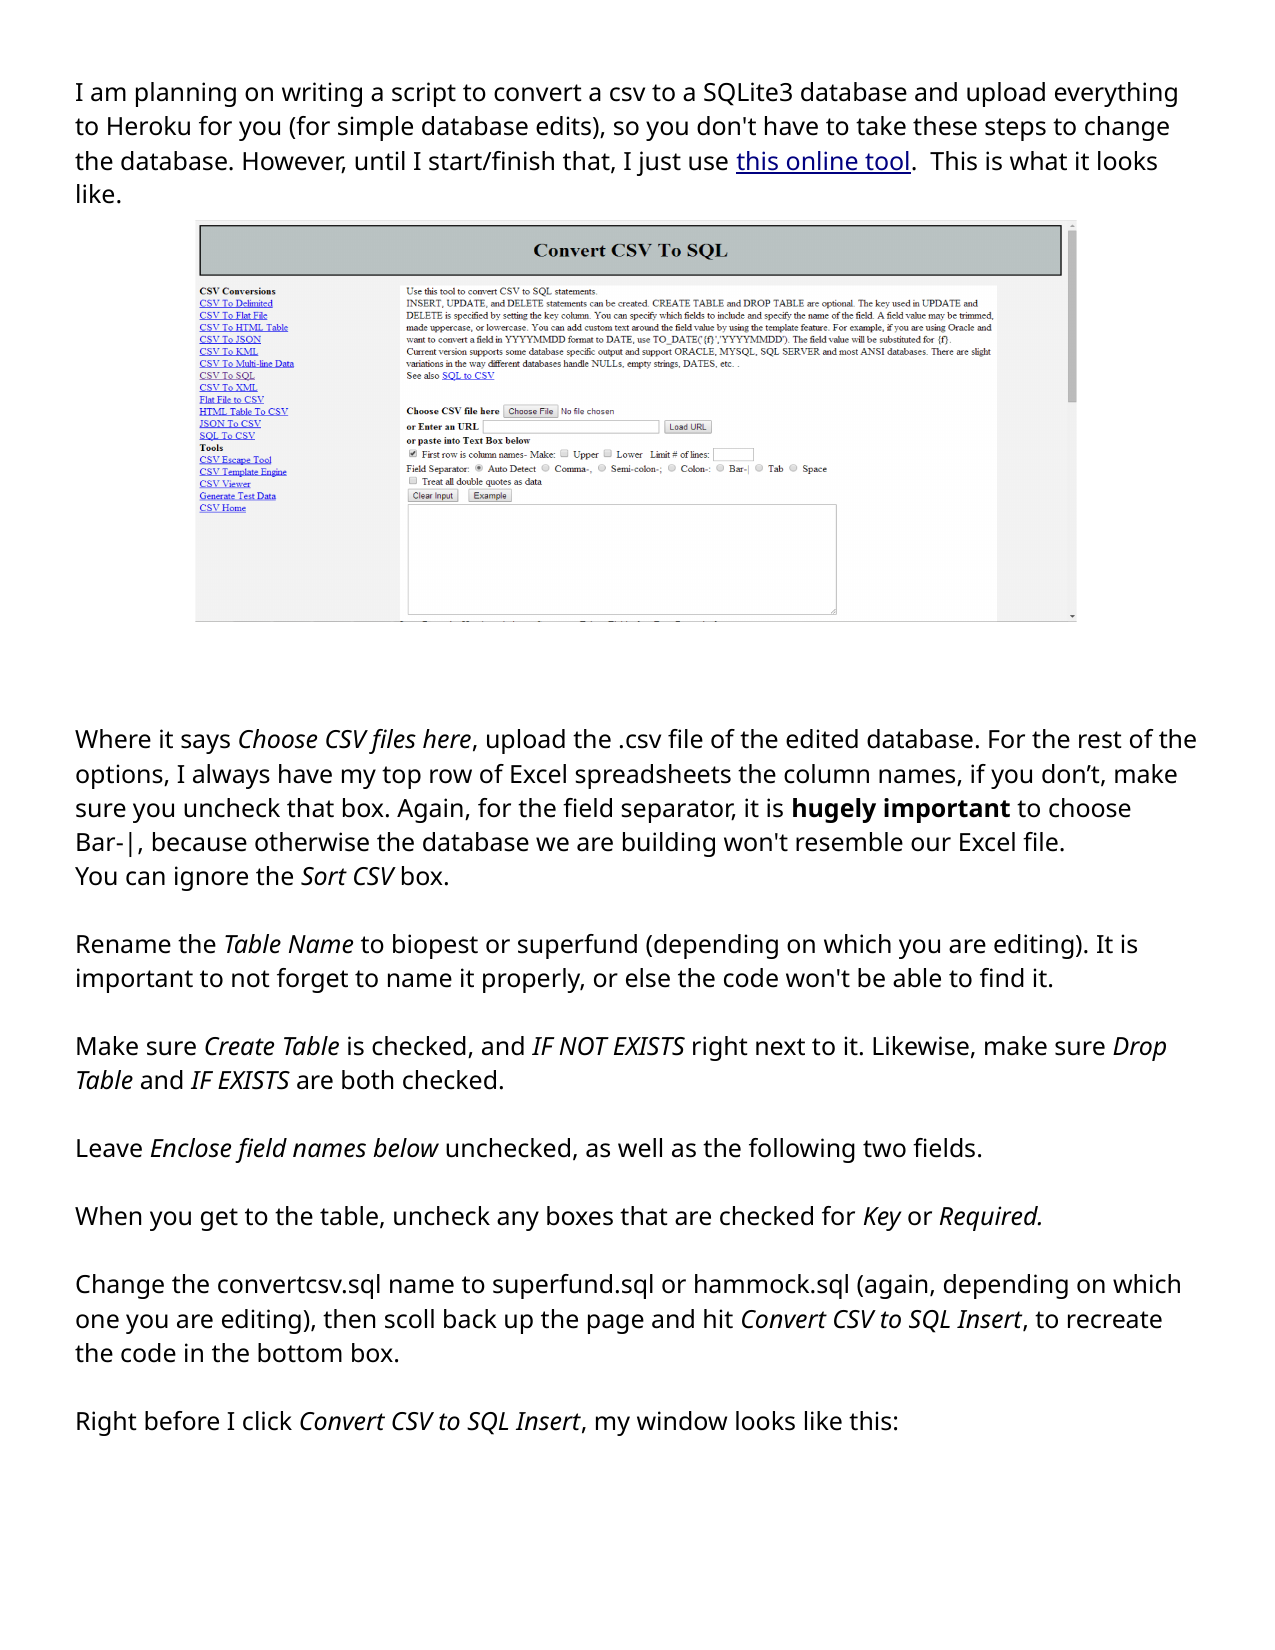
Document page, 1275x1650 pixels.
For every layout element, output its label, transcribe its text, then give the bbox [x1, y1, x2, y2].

picture [195, 220, 1077, 622]
text When you get to the table, uncheck any boxes that are checked for Key or Required. [75, 1199, 1200, 1233]
text Change the convertcsv.sql name to superfund.sql or hammock.sql (again, depending on which one you are editing), then scoll back up the page and hit Convert CSV to SQL Insert, to recreate the code in the bottom box. [75, 1267, 1200, 1369]
text You can ignore the Sort CSV box. [75, 858, 1200, 892]
text Right before I click Convert CSV to SQL Insert, my window looks like this: [75, 1403, 1200, 1437]
text Where it says Choose CSV files here, upload the .csv file of the edited database. For the rest of the options, I always have my top row of Excel spreadsheets the column names, if you don’t, make sure you uncheck that box. Again, for the field separator, it is hugely important to choose Bar-|, because otherwise the database we are building won't resemble our Excel file. [75, 722, 1200, 858]
text Leave Enclose field names below unchecked, as well as the following two fields. [75, 1131, 1200, 1165]
text I am planning on writing a script to convert a csv to a SQLite3 database and upload everything to Heroku for you (for simple database edits), so you don't have to take these steps to change the database. However, until I start/finish that, I just use this online tool. This is what it looks like. [75, 75, 1200, 211]
text Rename the Table Name to biopest or superfund (depending on which you are editing). It is important to not forget to name it properly, or else the code won't be able to find it. [75, 927, 1200, 995]
text Make sure Create Table is checked, and IF NOT EXISTS right next to it. Likewise, make sure Drop Table and IF EXISTS are both checked. [75, 1029, 1200, 1097]
